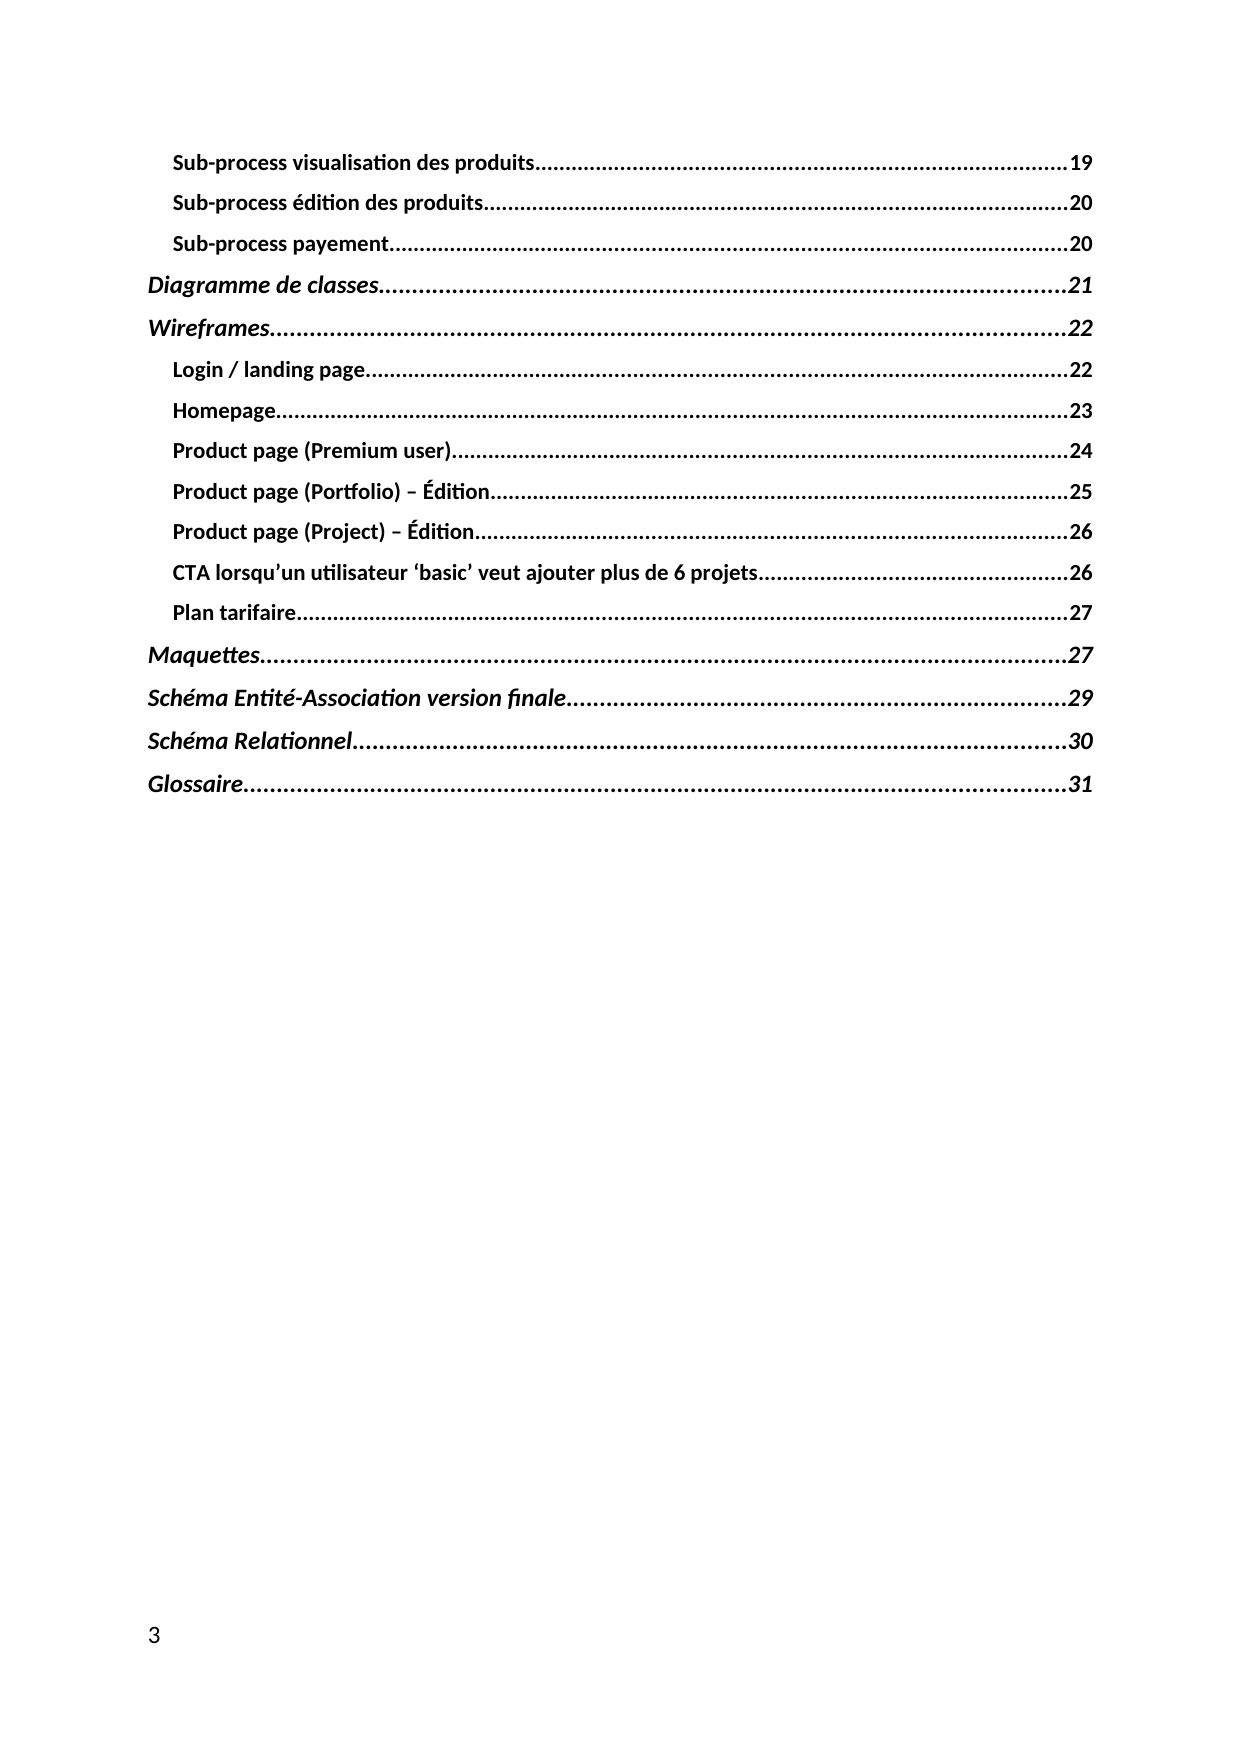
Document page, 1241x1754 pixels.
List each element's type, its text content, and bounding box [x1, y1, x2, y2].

text Wireframes 22 [148, 312, 1093, 343]
text Diagramme de classes 21 [148, 269, 1093, 300]
text Product page (Premium user) 24 [173, 436, 1093, 464]
text CTA lorsqu’un utilisateur ‘basic’ veut ajouter plus de 6 projets 26 [173, 558, 1093, 586]
text Plan tarifaire 27 [173, 598, 1093, 626]
text Maquettes 27 [148, 639, 1093, 669]
text Glossaire 31 [148, 768, 1093, 798]
text Product page (Portfolio) – Édition 25 [173, 477, 1093, 505]
text Schéma Entité-Association version finale 29 [148, 682, 1093, 712]
text Login / landing page 22 [173, 355, 1093, 383]
text Product page (Project) – Édition 26 [173, 517, 1093, 545]
text Sub-process édition des produits 20 [173, 188, 1093, 216]
text Sub-process visualisation des produits 19 [173, 148, 1093, 176]
text Homepage 23 [173, 396, 1093, 424]
text Schéma Relationnel 30 [148, 725, 1093, 755]
text Sub-process payement 20 [173, 229, 1093, 257]
